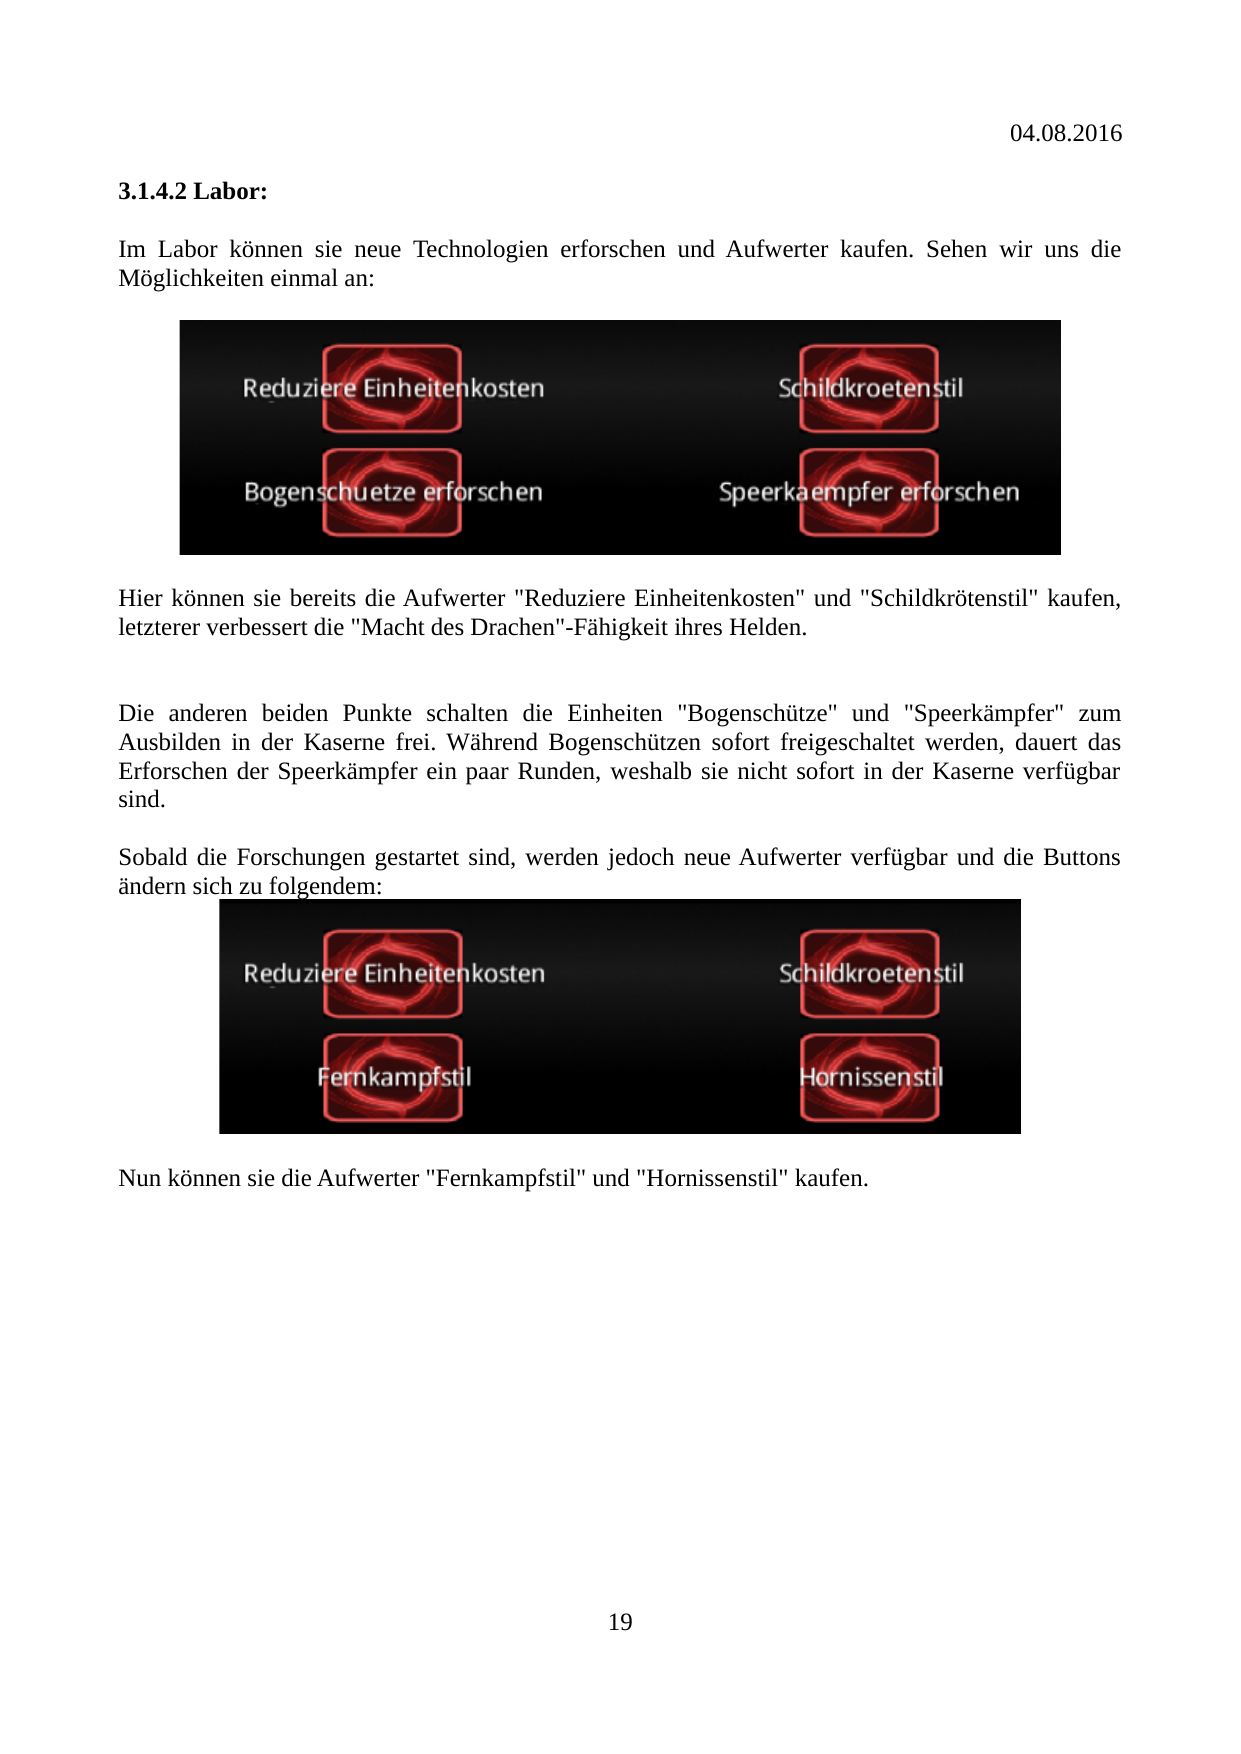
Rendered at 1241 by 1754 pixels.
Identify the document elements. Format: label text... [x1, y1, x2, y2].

text Im Labor können sie neue Technologien erforschen und Aufwerter kaufen. Sehen wir uns die Möglichkeiten einmal an: [118, 234, 1122, 291]
picture [219, 899, 1021, 1134]
text Hier können sie bereits die Aufwerter "Reduziere Einheitenkosten" und "Schildkrötenstil" kaufen, letzterer verbessert die "Macht des Drachen"-Fähigkeit ihres Helden. [118, 583, 1122, 641]
text Nun können sie die Aufwerter "Fernkampfstil" und "Hornissenstil" kaufen. [118, 1163, 1122, 1191]
text 3.1.4.2 Labor: [118, 176, 1122, 205]
picture [179, 320, 1061, 555]
text Sobald die Forschungen gestartet sind, werden jedoch neue Aufwerter verfügbar und die Buttons ändern sich zu folgendem: [118, 842, 1122, 899]
text Die anderen beiden Punkte schalten die Einheiten "Bogenschütze" und "Speerkämpfer" zum Ausbilden in der Kaserne frei. Während Bogenschützen sofort freigeschaltet werden, dauert das Erforschen der Speerkämpfer ein paar Runden, weshalb sie nicht sofort in der Kaserne verfügbar sind. [118, 698, 1122, 813]
